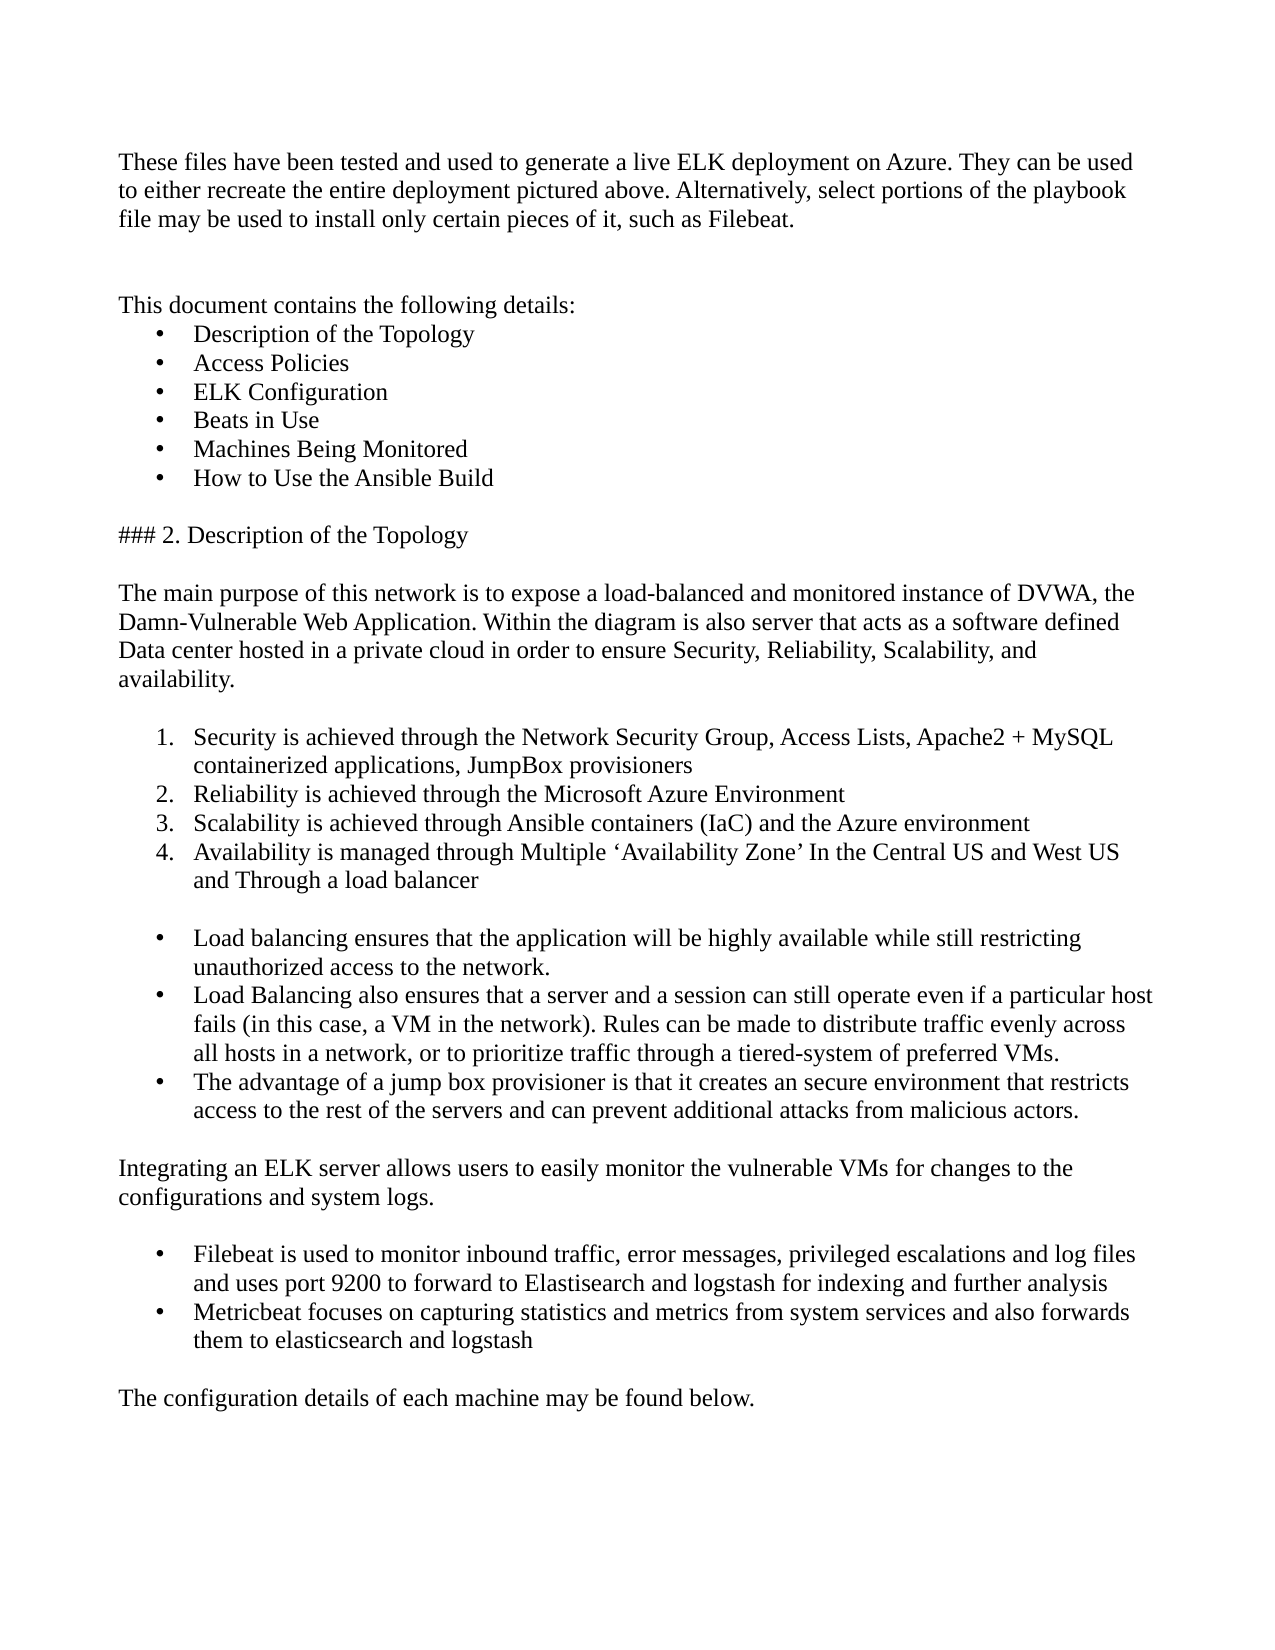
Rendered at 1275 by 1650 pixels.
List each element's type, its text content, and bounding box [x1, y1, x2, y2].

list Load Balancing also ensures that a server and a session can still operate even if a particular host fails (in this case, a VM in the network). Rules can be made to distribute traffic evenly across all hosts in a network, or to prioritize traffic through a tiered-system of preferred VMs. [156, 981, 1157, 1067]
text The configuration details of each machine may be found below. [118, 1383, 1157, 1412]
text This document contains the following details: [118, 291, 1157, 319]
list How to Use the Ansible Build [156, 463, 1157, 492]
list Security is achieved through the Network Security Group, Access Lists, Apache2 + MySQL containerized applications, JumpBox provisioners [156, 722, 1157, 779]
list Machines Being Monitored [156, 434, 1157, 463]
text Integrating an ELK server allows users to easily monitor the vulnerable VMs for changes to the configurations and system logs. [118, 1153, 1157, 1211]
list Load balancing ensures that the application will be highly available while still restricting unauthorized access to the network. [156, 923, 1157, 981]
list Scalability is achieved through Ansible containers (IaC) and the Azure environment [156, 808, 1157, 837]
text These files have been tested and used to generate a live ELK deployment on Azure. They can be used to either recreate the entire deployment pictured above. Alternatively, select portions of the playbook file may be used to install only certain pieces of it, such as Filebeat. [118, 147, 1157, 233]
list Filebeat is used to monitor inbound traffic, error messages, privileged escalations and log files and uses port 9200 to forward to Elastisearch and logstash for indexing and further analysis [156, 1239, 1157, 1297]
list Access Policies [156, 348, 1157, 377]
text The main purpose of this network is to expose a load-balanced and monitored instance of DVWA, the Damn-Vulnerable Web Application. Within the diagram is also server that acts as a software defined Data center hosted in a private cloud in order to ensure Security, Reliability, Scalability, and availability. [118, 578, 1157, 693]
list The advantage of a jump box provisioner is that it creates an secure environment that restricts access to the rest of the servers and can prevent additional attacks from malicious actors. [156, 1067, 1157, 1124]
list Beats in Use [156, 406, 1157, 434]
list Availability is managed through Multiple ‘Availability Zone’ In the Central US and West US and Through a load balancer [156, 837, 1157, 894]
list Reliability is achieved through the Microsoft Azure Environment [156, 779, 1157, 808]
text ### 2. Description of the Topology [118, 521, 1157, 549]
list Description of the Topology [156, 319, 1157, 348]
list ELK Configuration [156, 377, 1157, 406]
list Metricbeat focuses on capturing statistics and metrics from system services and also forwards them to elasticsearch and logstash [156, 1297, 1157, 1354]
